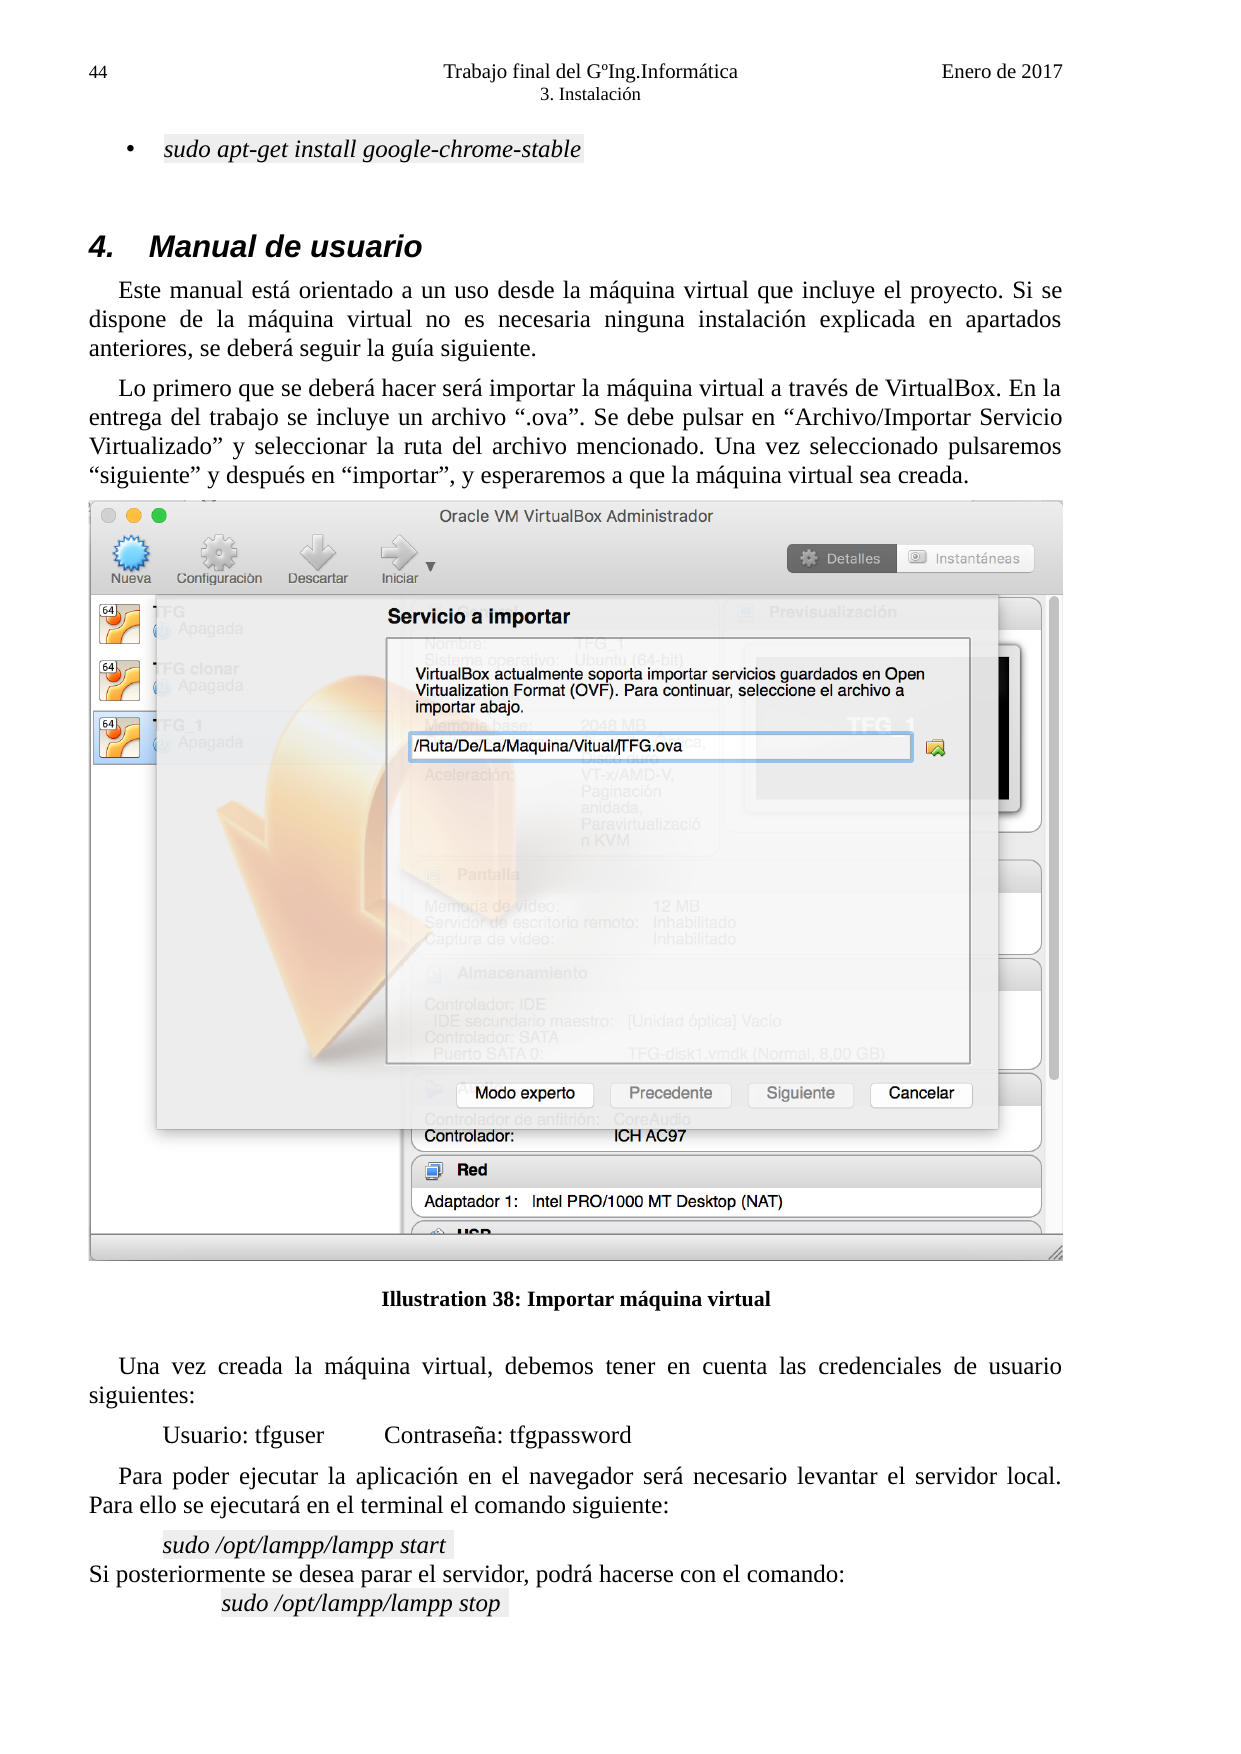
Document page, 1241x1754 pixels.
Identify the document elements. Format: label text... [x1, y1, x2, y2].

text sudo /opt/lampp/lampp stop [148, 1588, 1004, 1617]
subtitle Manual de usuario [88, 228, 1063, 264]
picture [88, 500, 1063, 1261]
text Illustration 38: Importar máquina virtual [88, 1261, 1063, 1311]
text Si posteriormente se desea parar el servidor, podrá hacerse con el comando: [88, 1559, 1063, 1588]
text Usuario: tfguser Contraseña: tfgpassword [88, 1421, 1063, 1449]
text sudo /opt/lampp/lampp start [88, 1530, 1063, 1559]
list sudo apt-get install google-chrome-stable [126, 134, 1063, 163]
text Para poder ejecutar la aplicación en el navegador será necesario levantar el servidor local. Para ello se ejecutará en el terminal el comando siguiente: [88, 1461, 1063, 1519]
text Este manual está orientado a un uso desde la máquina virtual que incluye el proyecto. Si se dispone de la máquina virtual no es necesaria ninguna instalación explicada en apartados anteriores, se deberá seguir la guía siguiente. [88, 276, 1063, 362]
text Una vez creada la máquina virtual, debemos tener en cuenta las credenciales de usuario siguientes: [88, 1351, 1063, 1409]
text Lo primero que se deberá hacer será importar la máquina virtual a través de VirtualBox. En la entrega del trabajo se incluye un archivo “.ova”. Se debe pulsar en “Archivo/Importar Servicio Virtualizado” y seleccionar la ruta del archivo mencionado. Una vez seleccionado pulsaremos “siguiente” y después en “importar”, y esperaremos a que la máquina virtual sea creada. [88, 373, 1063, 488]
